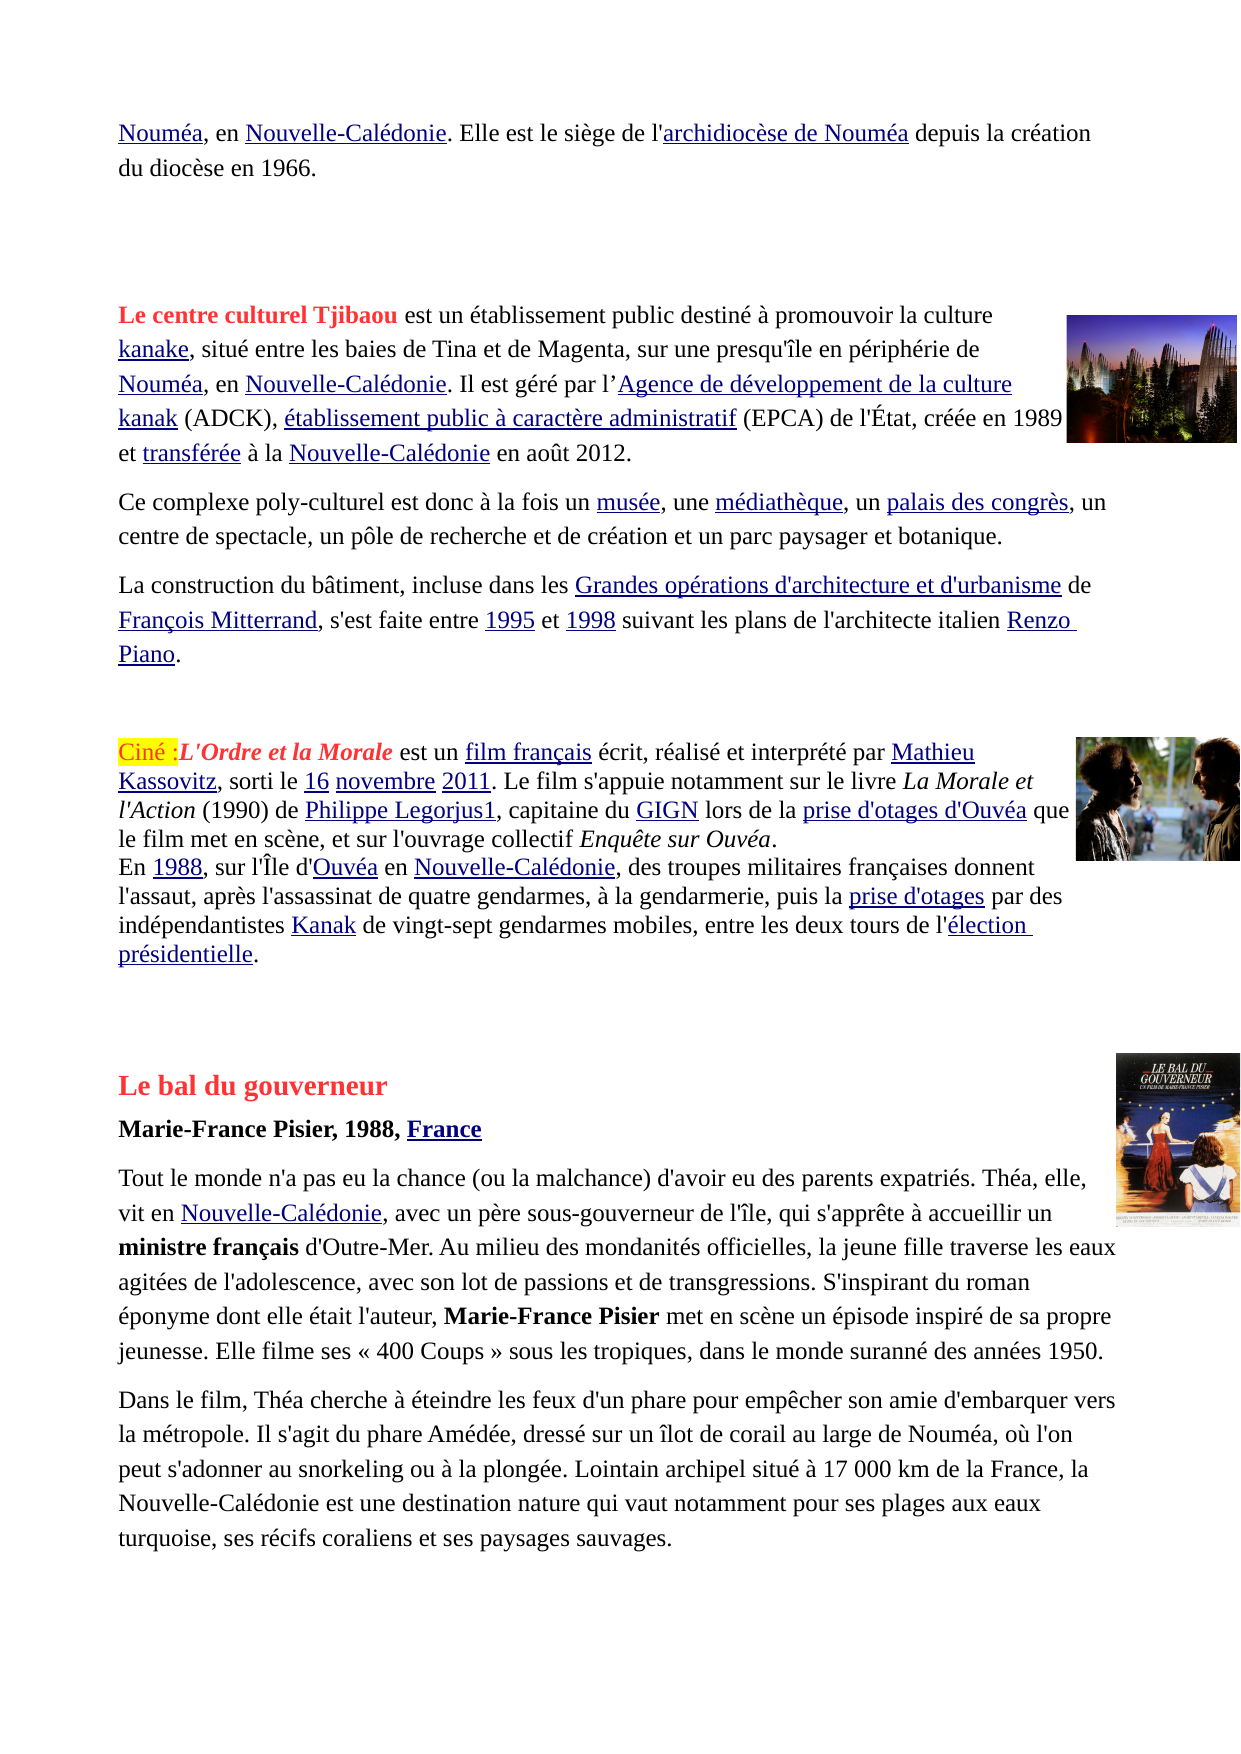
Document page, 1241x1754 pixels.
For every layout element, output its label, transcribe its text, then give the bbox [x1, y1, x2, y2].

picture [1116, 1053, 1241, 1227]
subtitle Le bal du gouverneur [118, 1068, 1116, 1102]
text Tout le monde n'a pas eu la chance (ou la malchance) d'avoir eu des parents expatriés. Théa, elle, vit en Nouvelle-Calédonie, avec un père sous-gouverneur de l'île, qui s'apprête à accueillir un ministre français d'Outre-Mer. Au milieu des mondanités officielles, la jeune fille traverse les eaux agitées de l'adolescence, avec son lot de passions et de transgressions. S'inspirant du roman éponyme dont elle était l'auteur, Marie-France Pisier met en scène un épisode inspiré de sa propre jeunesse. Elle filme ses « 400 Coups » sous les tropiques, dans le monde suranné des années 1950. [118, 1163, 1122, 1364]
text En 1988, sur l'Île d'Ouvéa en Nouvelle-Calédonie, des troupes militaires françaises donnent l'assaut, après l'assassinat de quatre gendarmes, à la gendarmerie, puis la prise d'otages par des indépendantistes Kanak de vingt-sept gendarmes mobiles, entre les deux tours de l'élection présidentielle. [118, 852, 1122, 967]
text Marie-France Pisier, 1988, France [118, 1114, 1116, 1143]
picture [1066, 315, 1237, 443]
text La construction du bâtiment, incluse dans les Grandes opérations d'architecture et d'urbanisme de François Mitterrand, s'est faite entre 1995 et 1998 suivant les plans de l'architecte italien Renzo Piano. [118, 570, 1122, 668]
text Le centre culturel Tjibaou est un établissement public destiné à promouvoir la culture kanake, situé entre les baies de Tina et de Magenta, sur une presqu'île en périphérie de Nouméa, en Nouvelle-Calédonie. Il est géré par l’Agence de développement de la culture kanak (ADCK), établissement public à caractère administratif (EPCA) de l'État, créée en 1989 et transférée à la Nouvelle-Calédonie en août 2012. [118, 300, 1122, 466]
text Dans le film, Théa cherche à éteindre les feux d'un phare pour empêcher son amie d'embarquer vers la métropole. Il s'agit du phare Amédée, dressé sur un îlot de corail au large de Nouméa, où l'on peut s'adonner au snorkeling ou à la plongée. Lointain archipel situé à 17 000 km de la France, la Nouvelle-Calédonie est une destination nature qui vaut notamment pour ses plages aux eaux turquoise, ses récifs coraliens et ses paysages sauvages. [118, 1385, 1122, 1551]
picture [1075, 737, 1240, 861]
text Ciné :L'Ordre et la Morale est un film français écrit, réalisé et interprété par Mathieu Kassovitz, sorti le 16 novembre 2011. Le film s'appuie notamment sur le livre La Morale et l'Action (1990) de Philippe Legorjus1, capitaine du GIGN lors de la prise d'otages d'Ouvéa que le film met en scène, et sur l'ouvrage collectif Enquête sur Ouvéa. [118, 737, 1075, 852]
text Ce complexe poly-culturel est donc à la fois un musée, une médiathèque, un palais des congrès, un centre de spectacle, un pôle de recherche et de création et un parc paysager et botanique. [118, 487, 1122, 550]
text Nouméa, en Nouvelle-Calédonie. Elle est le siège de l'archidiocèse de Nouméa depuis la création du diocèse en 1966. [118, 118, 1122, 181]
